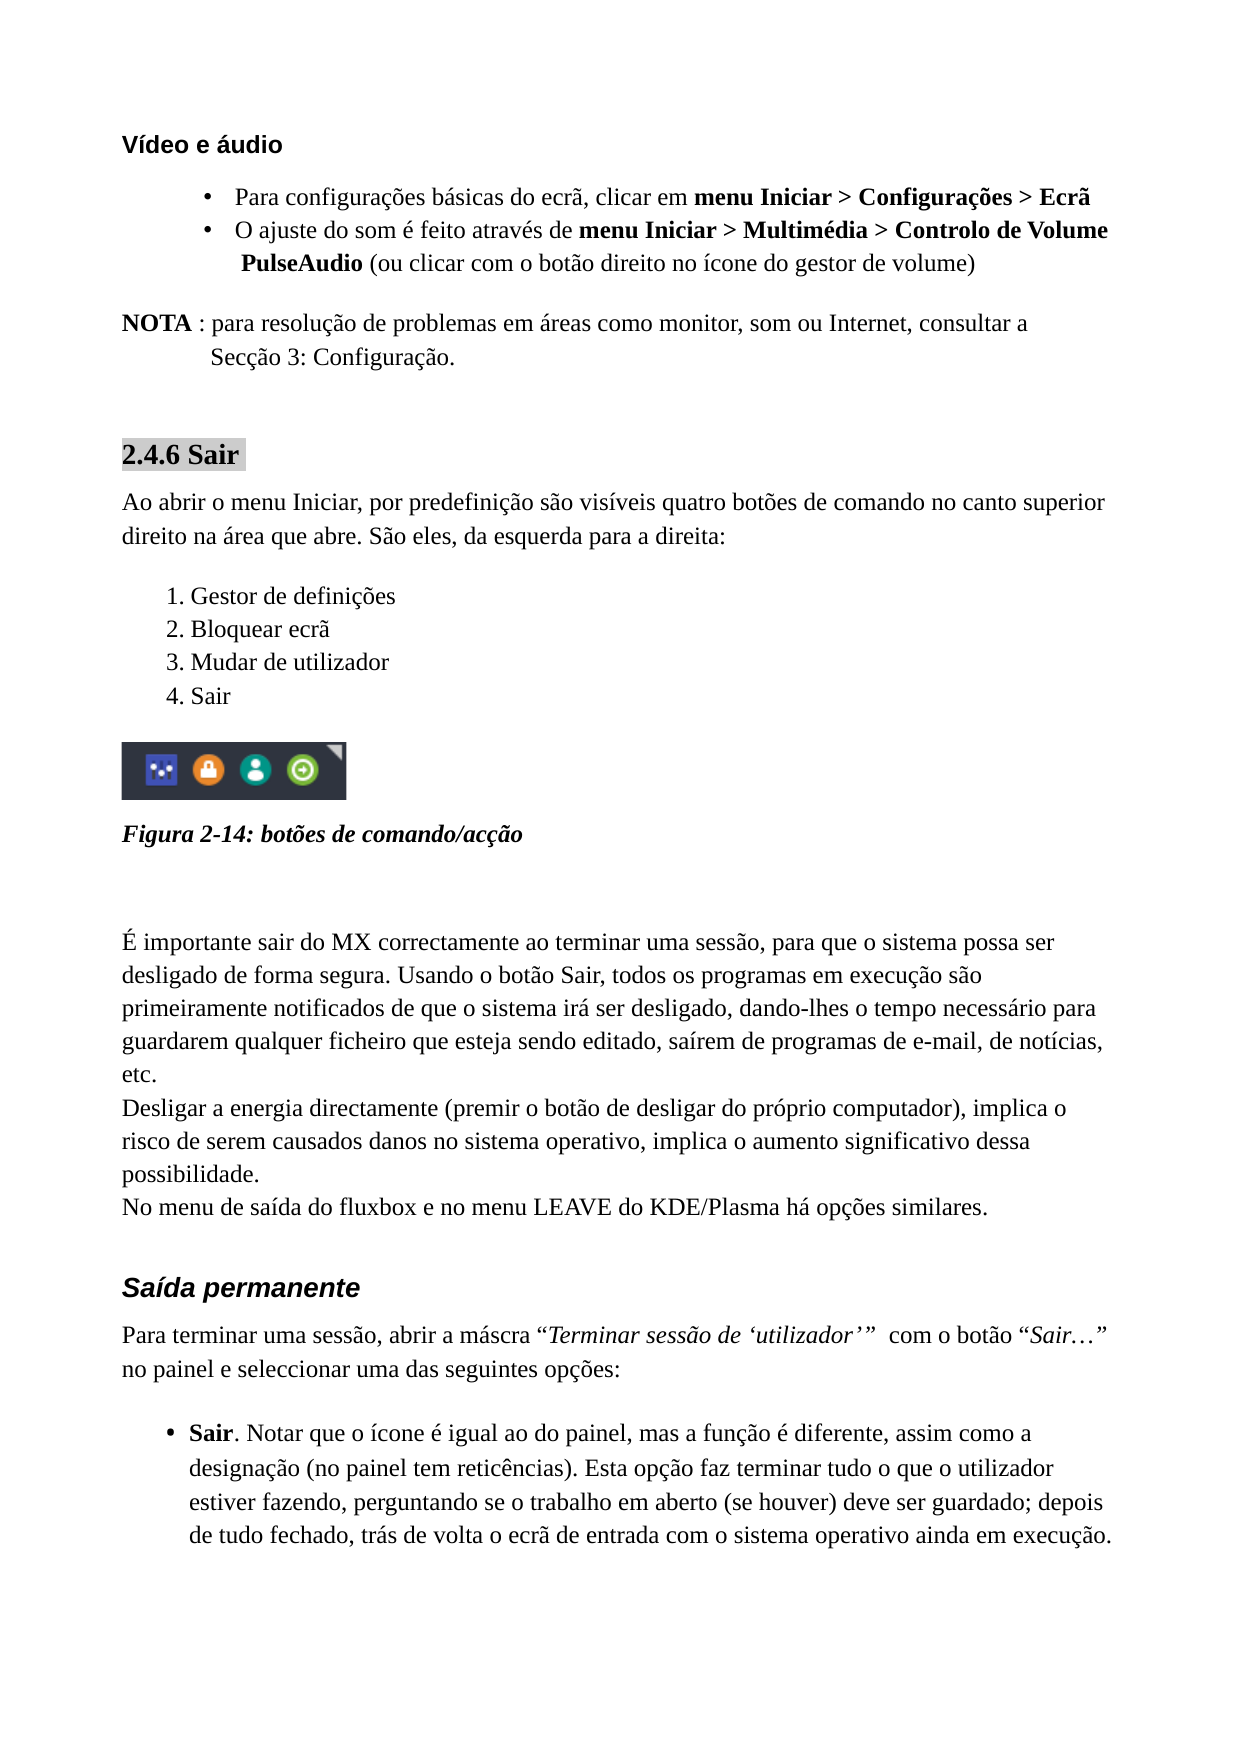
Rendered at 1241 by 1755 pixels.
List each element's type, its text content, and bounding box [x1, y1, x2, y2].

text É importante sair do MX correctamente ao terminar uma sessão, para que o sistema possa ser desligado de forma segura. Usando o botão Sair, todos os programas em execução são primeiramente notificados de que o sistema irá ser desligado, dando-lhes o tempo necessário para guardarem qualquer ficheiro que esteja sendo editado, saírem de programas de e-mail, de notícias, etc. [115, 921, 1122, 1088]
subtitle 2.4.6 Sair [115, 432, 1122, 471]
list Sair. Notar que o ícone é igual ao do painel, mas a função é diferente, assim como a designação (no painel tem reticências). Esta opção faz terminar tudo o que o utilizador estiver fazendo, perguntando se o trabalho em aberto (se houver) deve ser guardado; depois de tudo fechado, trás de volta o ecrã de entrada com o sistema operativo ainda em execução. [159, 1409, 1122, 1555]
text Figura 2-14: botões de comando/acção [115, 814, 1122, 849]
list O ajuste do som é feito através de menu Iniciar > Multimédia > Controlo de Volume PulseAudio (ou clicar com o botão direito no ícone do gestor de volume) [197, 209, 1122, 283]
subtitle Vídeo e áudio [115, 124, 1122, 164]
subtitle Saída permanente [115, 1266, 1122, 1303]
text NOTA : para resolução de problemas em áreas como monitor, som ou Internet, consultar a Secção 3: Configuração. [115, 303, 1122, 370]
text Ao abrir o menu Iniciar, por predefinição são visíveis quatro botões de comando no canto superior direito na área que abre. São eles, da esquerda para a direita: [115, 482, 1122, 556]
text No menu de saída do fluxbox e no menu LEAVE do KDE/Plasma há opções similares. [115, 1187, 1122, 1221]
list Sair [159, 676, 1122, 716]
picture [121, 742, 347, 800]
list Bloquear ecrã [159, 609, 1122, 642]
list Para configurações básicas do ecrã, clicar em menu Iniciar > Configurações > Ecrã [197, 176, 1122, 209]
list Gestor de definições [159, 576, 1122, 609]
text Para terminar uma sessão, abrir a máscra “Terminar sessão de ‘utilizador’” com o botão “Sair…” no painel e seleccionar uma das seguintes opções: [115, 1315, 1122, 1389]
list Mudar de utilizador [159, 642, 1122, 676]
text Desligar a energia directamente (premir o botão de desligar do próprio computador), implica o risco de serem causados danos no sistema operativo, implica o aumento significativo dessa possibilidade. [115, 1088, 1122, 1187]
